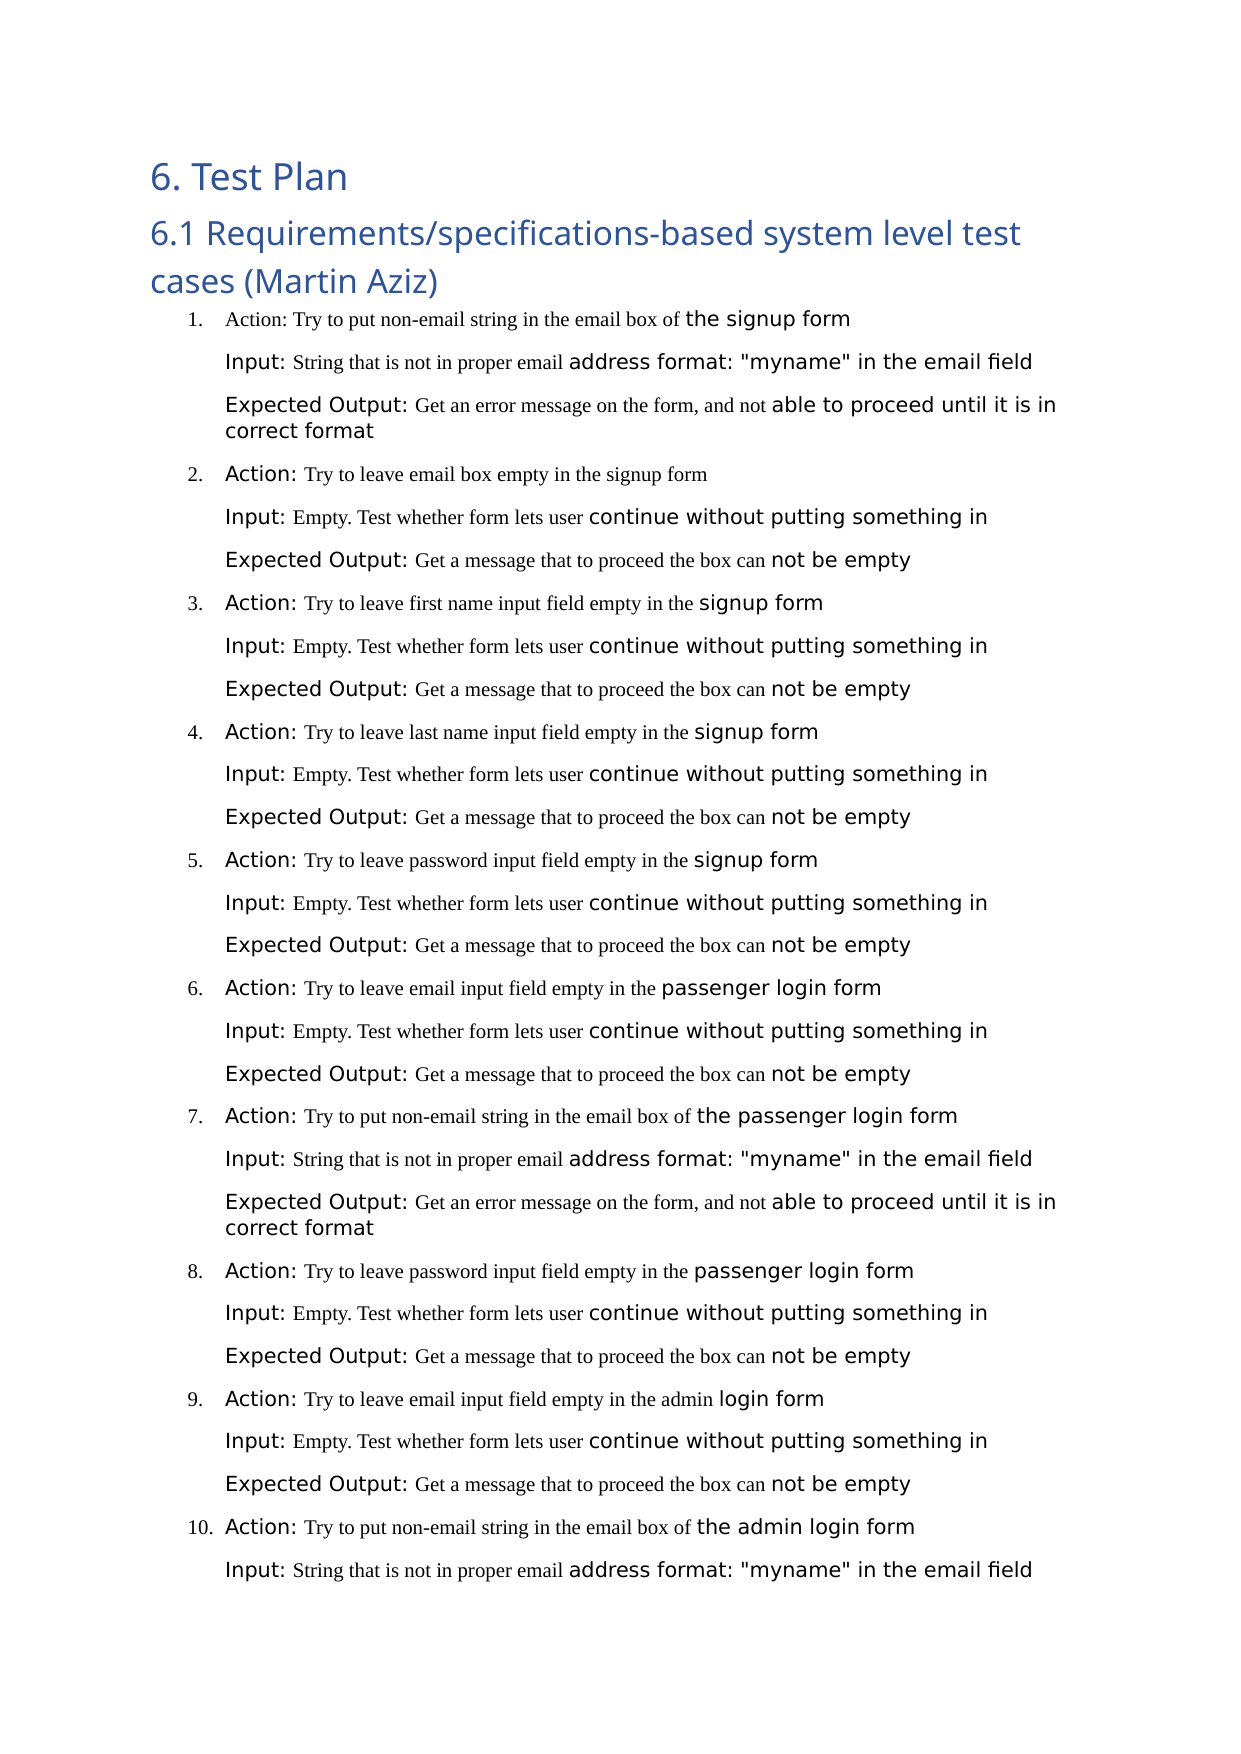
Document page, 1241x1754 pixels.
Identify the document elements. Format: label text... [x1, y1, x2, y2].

list Input: Empty. Test whether form lets user continue without putting something in [187, 1301, 1090, 1326]
list Input: Empty. Test whether form lets user continue without putting something in [187, 634, 1090, 658]
list Input: String that is not in proper email address format: "myname" in the email field [187, 350, 1090, 374]
list Expected Output: Get a message that to proceed the box can not be empty [187, 933, 1090, 958]
list Action: Try to leave password input field empty in the passenger login form [187, 1259, 1090, 1283]
subtitle 6. Test Plan [150, 150, 1090, 201]
list Expected Output: Get a message that to proceed the box can not be empty [187, 1061, 1090, 1086]
subtitle 6.1 Requirements/specifications-based system level test cases (Martin Aziz) [150, 209, 1090, 304]
list Action: Try to put non-email string in the email box of the signup form [187, 307, 1090, 332]
list Expected Output: Get a message that to proceed the box can not be empty [187, 677, 1090, 701]
list Input: Empty. Test whether form lets user continue without putting something in [187, 1019, 1090, 1043]
list Action: Try to leave email input field empty in the passenger login form [187, 976, 1090, 1000]
list Action: Try to leave first name input field empty in the signup form [187, 591, 1090, 615]
list Input: Empty. Test whether form lets user continue without putting something in [187, 890, 1090, 915]
list Action: Try to leave password input field empty in the signup form [187, 848, 1090, 872]
list Input: String that is not in proper email address format: "myname" in the email field [187, 1558, 1090, 1582]
list Expected Output: Get a message that to proceed the box can not be empty [187, 805, 1090, 829]
list Expected Output: Get a message that to proceed the box can not be empty [187, 548, 1090, 572]
list Action: Try to put non-email string in the email box of the passenger login form [187, 1104, 1090, 1129]
list Action: Try to put non-email string in the email box of the admin login form [187, 1515, 1090, 1539]
list Action: Try to leave last name input field empty in the signup form [187, 719, 1090, 744]
list Input: Empty. Test whether form lets user continue without putting something in [187, 505, 1090, 529]
list Input: String that is not in proper email address format: "myname" in the email field [187, 1147, 1090, 1171]
list Expected Output: Get a message that to proceed the box can not be empty [187, 1344, 1090, 1368]
list Input: Empty. Test whether form lets user continue without putting something in [187, 1429, 1090, 1454]
list Expected Output: Get an error message on the form, and not able to proceed until it is in correct format [187, 1190, 1090, 1240]
list Action: Try to leave email input field empty in the admin login form [187, 1387, 1090, 1411]
list Expected Output: Get an error message on the form, and not able to proceed until it is in correct format [187, 393, 1090, 443]
list Action: Try to leave email box empty in the signup form [187, 462, 1090, 486]
list Input: Empty. Test whether form lets user continue without putting something in [187, 762, 1090, 787]
list Expected Output: Get a message that to proceed the box can not be empty [187, 1472, 1090, 1497]
